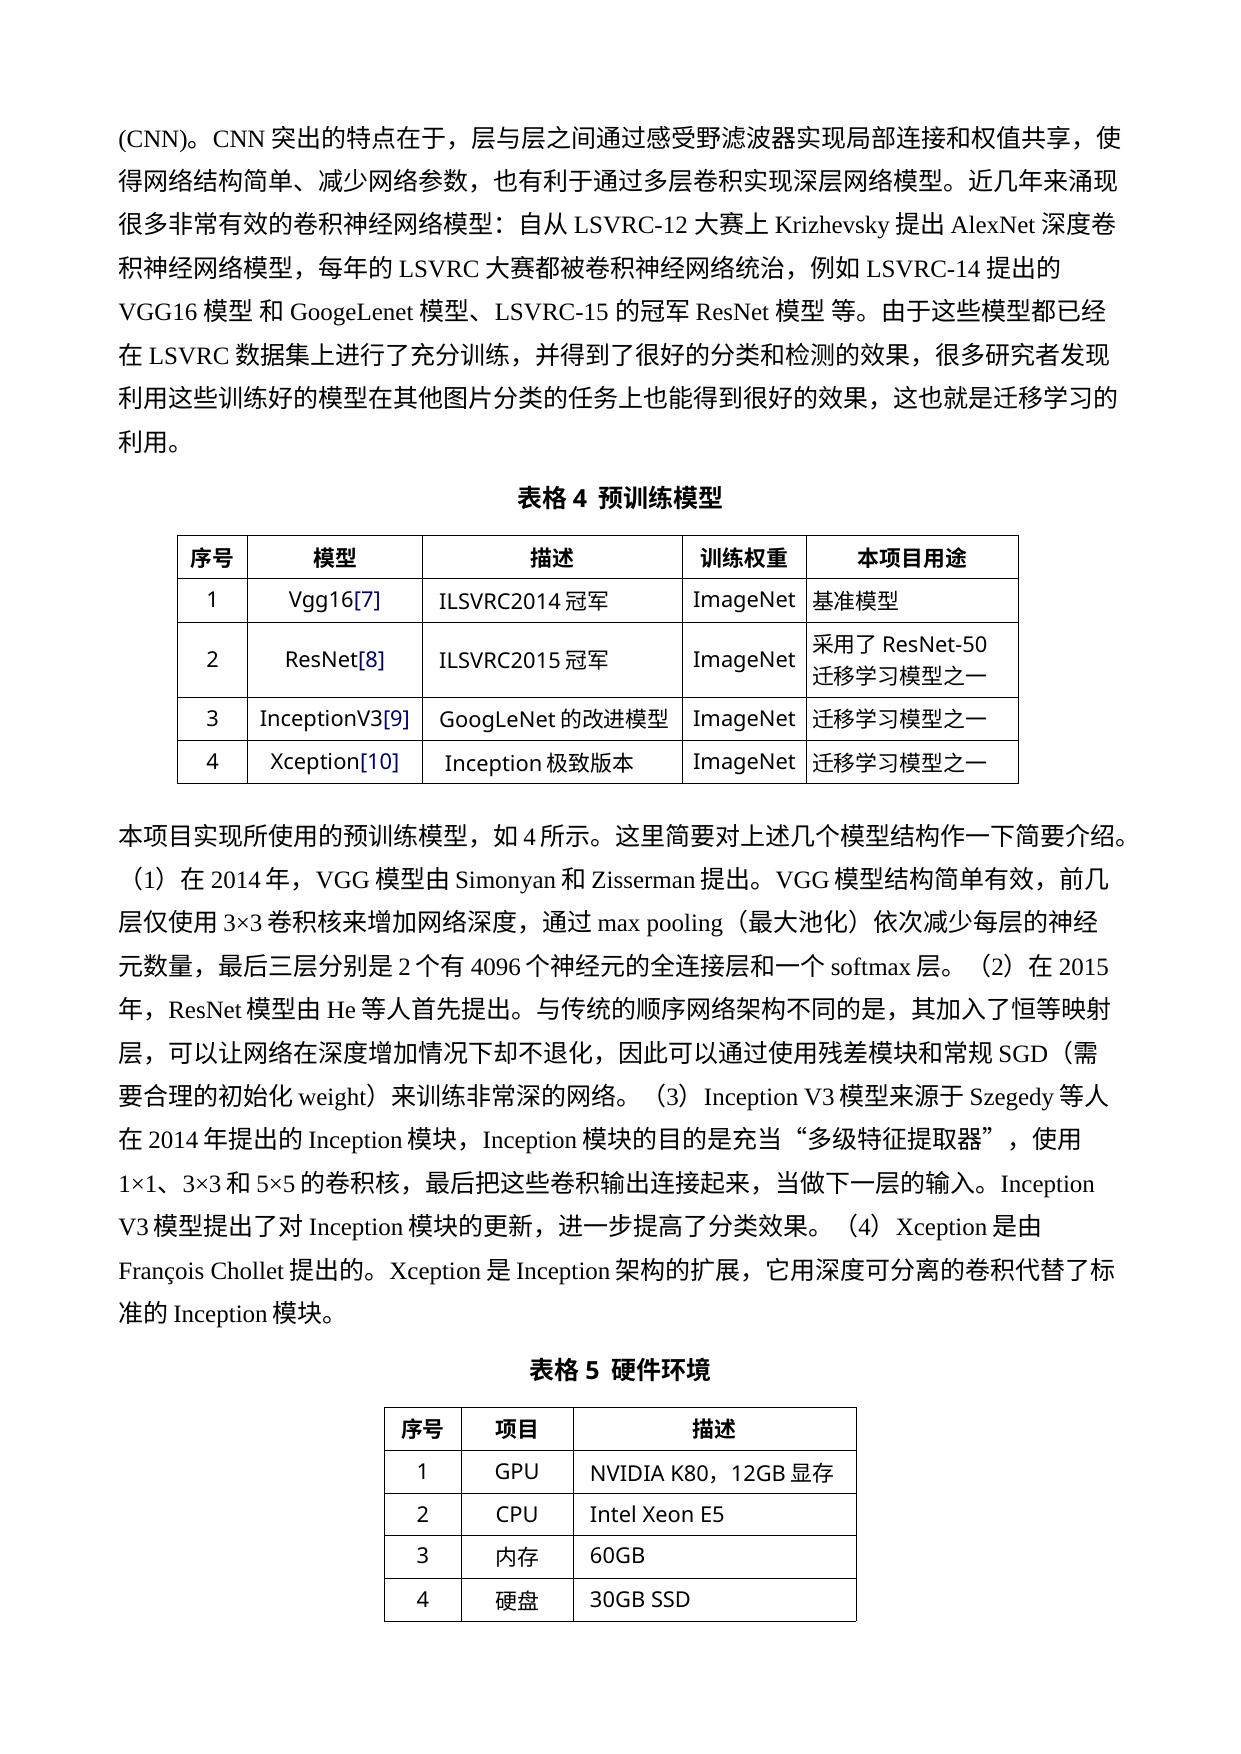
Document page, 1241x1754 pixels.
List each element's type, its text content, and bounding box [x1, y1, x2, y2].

text 本项目实现所使用的预训练模型，如表格 4所示。这里简要对上述几个模型结构作一下简要介绍。（1）在2014年，VGG模型由Simonyan和Zisserman提出。VGG模型结构简单有效，前几层仅使用3×3卷积核来增加网络深度，通过max pooling（最大池化）依次减少每层的神经元数量，最后三层分别是2个有4096个神经元的全连接层和一个softmax层。（2）在2015年，ResNet模型由He等人首先提出。与传统的顺序网络架构不同的是，其加入了恒等映射层，可以让网络在深度增加情况下却不退化，因此可以通过使用残差模块和常规SGD（需要合理的初始化weight）来训练非常深的网络。（3）Inception V3模型来源于Szegedy等人在2014年提出的Inception模块，Inception模块的目的是充当“多级特征提取器”，使用1×1、3×3和5×5的卷积核，最后把这些卷积输出连接起来，当做下一层的输入。Inception V3模型提出了对Inception模块的更新，进一步提高了分类效果。（4）Xception是由François Chollet提出的。Xception是Inception架构的扩展，它用深度可分离的卷积代替了标准的Inception模块。 [118, 816, 1122, 1330]
table_header 本项目用途 [807, 536, 1018, 578]
table_cell GPU [462, 1451, 573, 1493]
table_cell 硬盘 [462, 1579, 573, 1621]
table_cell 1 [178, 579, 247, 622]
table_cell NVIDIA K80，12GB显存 [574, 1451, 856, 1493]
table_cell 4 [385, 1579, 461, 1621]
table_cell 4 [178, 741, 247, 783]
table_header 项目 [462, 1408, 573, 1450]
table_cell 3 [178, 698, 247, 740]
table_cell Xception[10] [248, 741, 422, 783]
table_cell ImageNet [683, 698, 806, 740]
table_cell Vgg16[7] [248, 579, 422, 622]
table_cell 采用了ResNet-50 迁移学习模型之一 [807, 623, 1018, 697]
table_header 序号 [178, 536, 247, 578]
table_cell CPU [462, 1494, 573, 1534]
table_cell 2 [385, 1494, 461, 1534]
table_header 描述 [574, 1408, 856, 1450]
table_cell ImageNet [683, 741, 806, 783]
table_cell Inception极致版本 [423, 741, 682, 783]
table_header 训练权重 [683, 536, 806, 578]
table_cell 3 [385, 1536, 461, 1578]
table_cell ILSVRC2014冠军 [423, 579, 682, 622]
text 表格 4 预训练模型 [118, 479, 1122, 515]
table_cell 2 [178, 623, 247, 697]
table_cell InceptionV3[9] [248, 698, 422, 740]
table_cell GoogLeNet的改进模型 [423, 698, 682, 740]
table_cell 基准模型 [807, 579, 1018, 622]
table_cell 迁移学习模型之一 [807, 741, 1018, 783]
text 表格 5 硬件环境 [118, 1350, 1122, 1386]
table_cell Intel Xeon E5 [574, 1494, 856, 1534]
table_cell ImageNet [683, 579, 806, 622]
table_cell ImageNet [683, 623, 806, 697]
text (CNN)。CNN 突出的特点在于，层与层之间通过感受野滤波器实现局部连接和权值共享，使得网络结构简单、减少网络参数，也有利于通过多层卷积实现深层网络模型。近几年来涌现很多非常有效的卷积神经网络模型：自从 LSVRC-12 大赛上 Krizhevsky提出 AlexNet 深度卷积神经网络模型，每年的 LSVRC 大赛都被卷积神经网络统治，例如 LSVRC-14 提出的 VGG16 模型 和 GoogeLenet 模型、LSVRC-15 的冠军 ResNet 模型 等。由于这些模型都已经在 LSVRC 数据集上进行了充分训练，并得到了很好的分类和检测的效果，很多研究者发现利用这些训练好的模型在其他图片分类的任务上也能得到很好的效果，这也就是迁移学习的利用。 [118, 118, 1122, 458]
table_cell 1 [385, 1451, 461, 1493]
table_cell 60GB [574, 1536, 856, 1578]
table_header 模型 [248, 536, 422, 578]
table_header 序号 [385, 1408, 461, 1450]
table_cell 30GB SSD [574, 1579, 856, 1621]
table_header 描述 [423, 536, 682, 578]
table_cell ILSVRC2015冠军 [423, 623, 682, 697]
table_cell 内存 [462, 1536, 573, 1578]
table_cell ResNet[8] [248, 623, 422, 697]
table_cell 迁移学习模型之一 [807, 698, 1018, 740]
